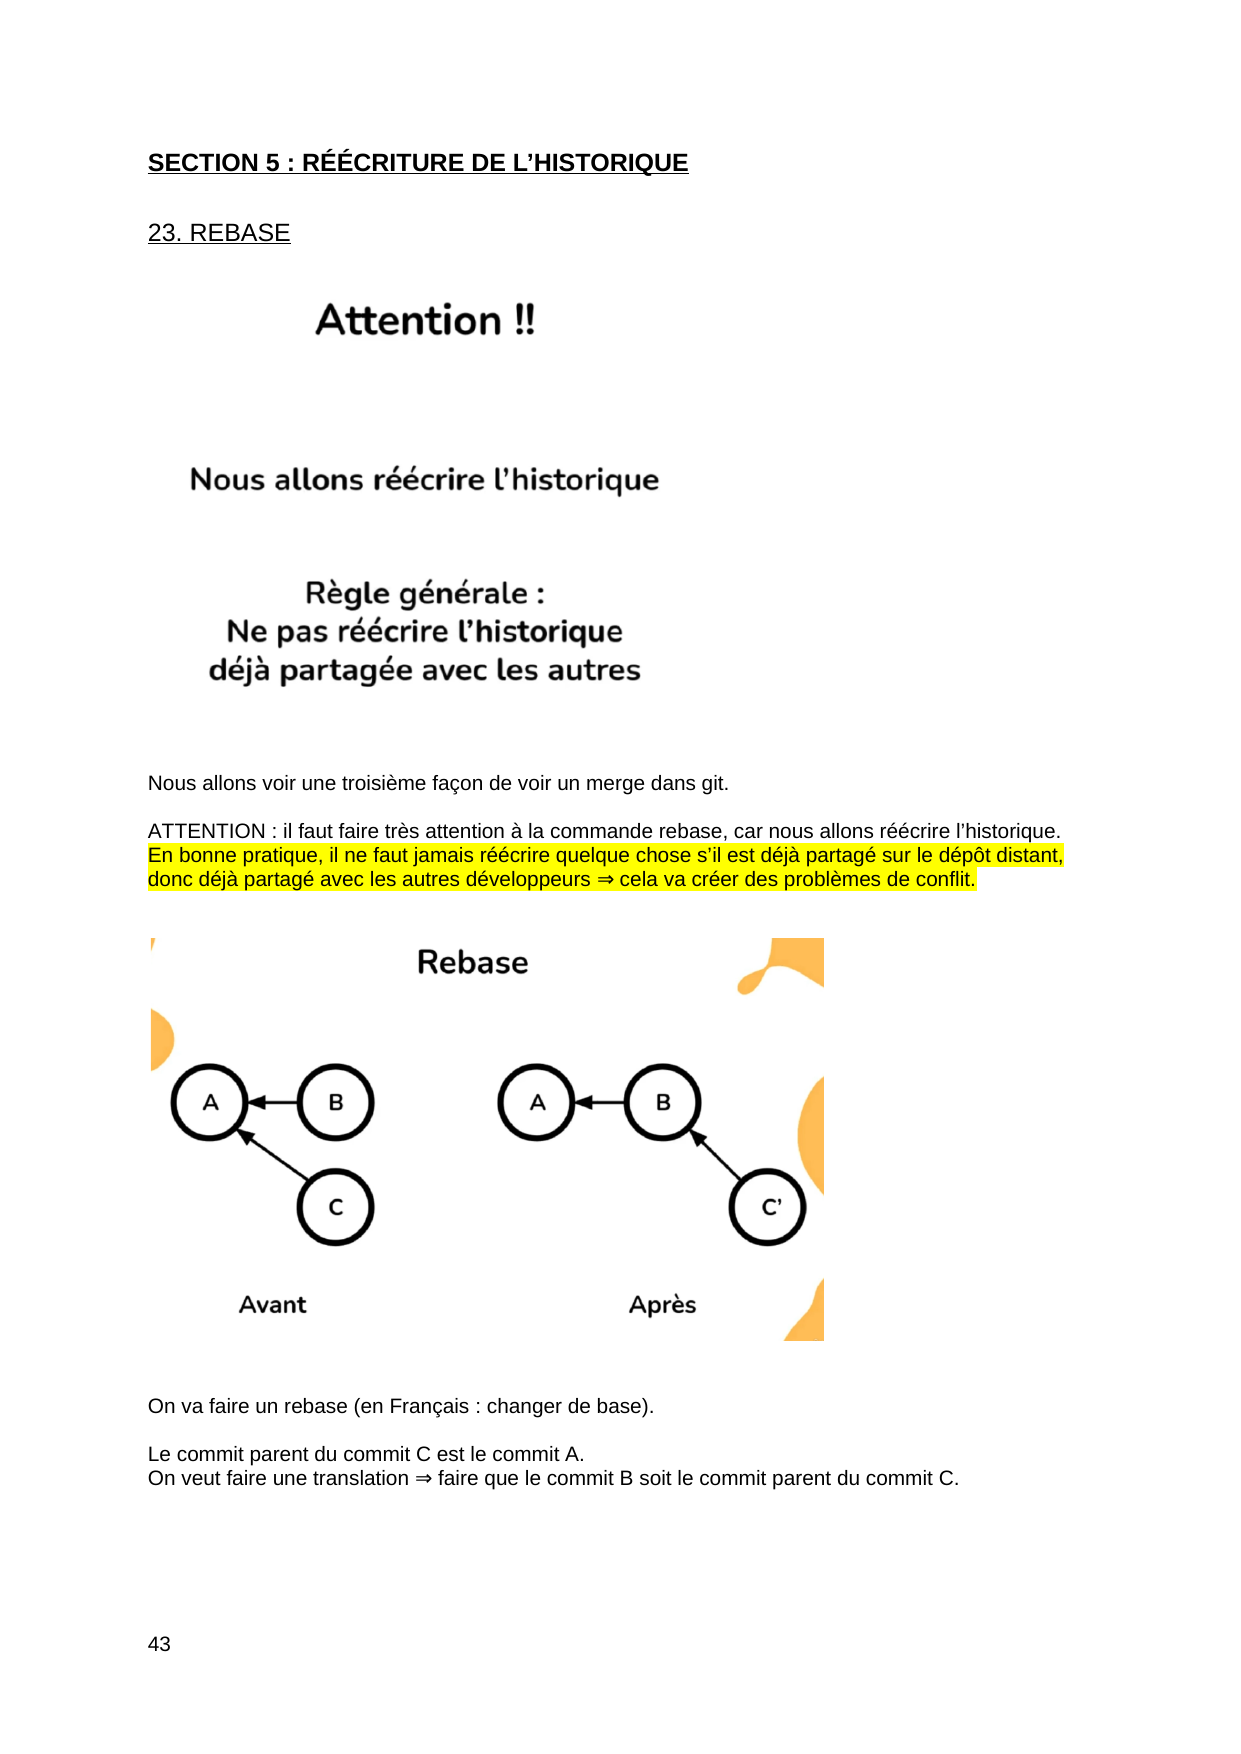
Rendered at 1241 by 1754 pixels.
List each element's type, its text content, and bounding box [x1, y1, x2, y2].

subtitle 23. Rebase [148, 218, 1093, 247]
subtitle Section 5 : réécriture de l’historique [148, 148, 1093, 176]
picture [150, 938, 824, 1341]
picture [165, 289, 692, 718]
text ATTENTION : il faut faire très attention à la commande rebase, car nous allons réécrire l’historique. [148, 819, 1093, 843]
text Nous allons voir une troisième façon de voir un merge dans git. [148, 771, 1093, 795]
text On veut faire une translation ⇒ faire que le commit B soit le commit parent du commit C. [148, 1466, 1093, 1489]
text Le commit parent du commit C est le commit A. [148, 1442, 1093, 1466]
text On va faire un rebase (en Français : changer de base). [148, 1394, 1093, 1418]
text En bonne pratique, il ne faut jamais réécrire quelque chose s’il est déjà partagé sur le dépôt distant, donc déjà partagé avec les autres développeurs ⇒ cela va créer des problèmes de conflit. [148, 843, 1093, 891]
